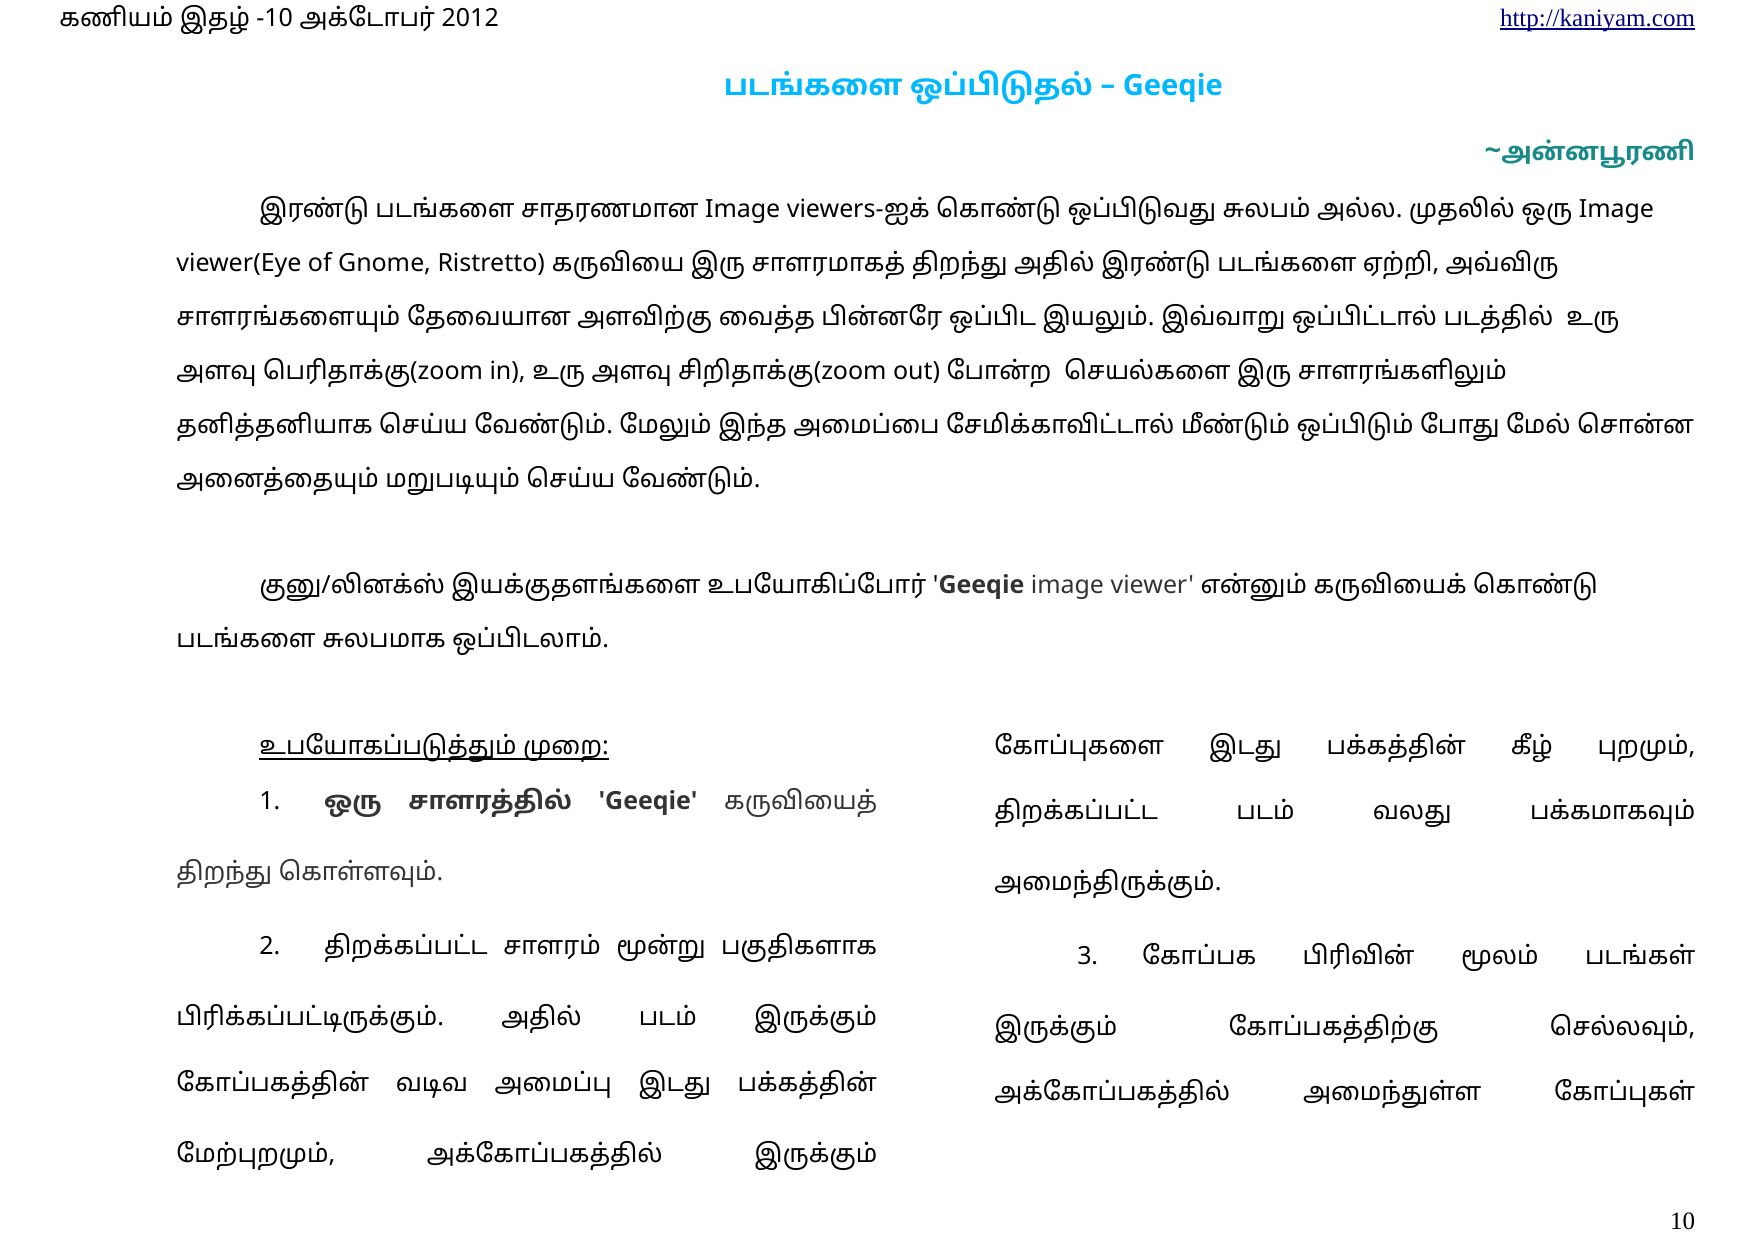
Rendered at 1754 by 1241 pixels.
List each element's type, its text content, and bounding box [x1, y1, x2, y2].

text படங்களை ஒப்பிடுதல் – Geeqie [176, 64, 1695, 107]
text ~அன்னபூரணி [176, 129, 1695, 170]
text குனு/லினக்ஸ் இயக்குதளங்களை உபயோகிப்போர் 'Geeqie image viewer' என்னும் கருவியைக் கொண்டு படங்களை சுலபமாக ஒப்பிடலாம். [176, 567, 1695, 658]
text இரண்டு படங்களை சாதரணமான Image viewers-ஐக் கொண்டு ஒப்பிடுவது சுலபம் அல்ல. முதலில் ஒரு Image viewer(Eye of Gnome, Ristretto) கருவியை இரு சாளரமாகத் திறந்து அதில் இரண்டு படங்களை ஏற்றி, அவ்விரு சாளரங்களையும் தேவையான அளவிற்கு வைத்த பின்னரே ஒப்பிட இயலும். இவ்வாறு ஒப்பிட்டால் படத்தில் உரு அளவு பெரிதாக்கு(zoom in), உரு அளவு சிறிதாக்கு(zoom out) போன்ற செயல்களை இரு சாளரங்களிலும் தனித்தனியாக செய்ய வேண்டும். மேலும் இந்த அமைப்பை சேமிக்காவிட்டால் மீண்டும் ஒப்பிடும் போது மேல் சொன்ன அனைத்தையும் மறுபடியும் செய்ய வேண்டும். [176, 191, 1695, 498]
list திறக்கப்பட்ட சாளரம் மூன்று பகுதிகளாக பிரிக்கப்பட்டிருக்கும். அதில் படம் இருக்கும் கோப்பகத்தின் வடிவ அமைப்பு இடது பக்கத்தின் மேற்புறமும், அக்கோப்பகத்தில் இருக்கும் [176, 928, 877, 1172]
list கோப்பக பிரிவின் மூலம் படங்கள் இருக்கும் கோப்பகத்திற்கு செல்லவும், அக்கோப்பகத்தில் அமைந்துள்ள கோப்புகள் [994, 938, 1695, 1111]
text உபயோகப்படுத்தும் முறை: [176, 727, 877, 764]
list கோப்புகளை இடது பக்கத்தின் கீழ் புறமும், திறக்கப்பட்ட படம் வலது பக்கமாகவும் அமைந்திருக்கும். [994, 727, 1695, 901]
list ஒரு சாளரத்தில் 'Geeqie' கருவியைத் திறந்து கொள்ளவும். [176, 783, 877, 891]
